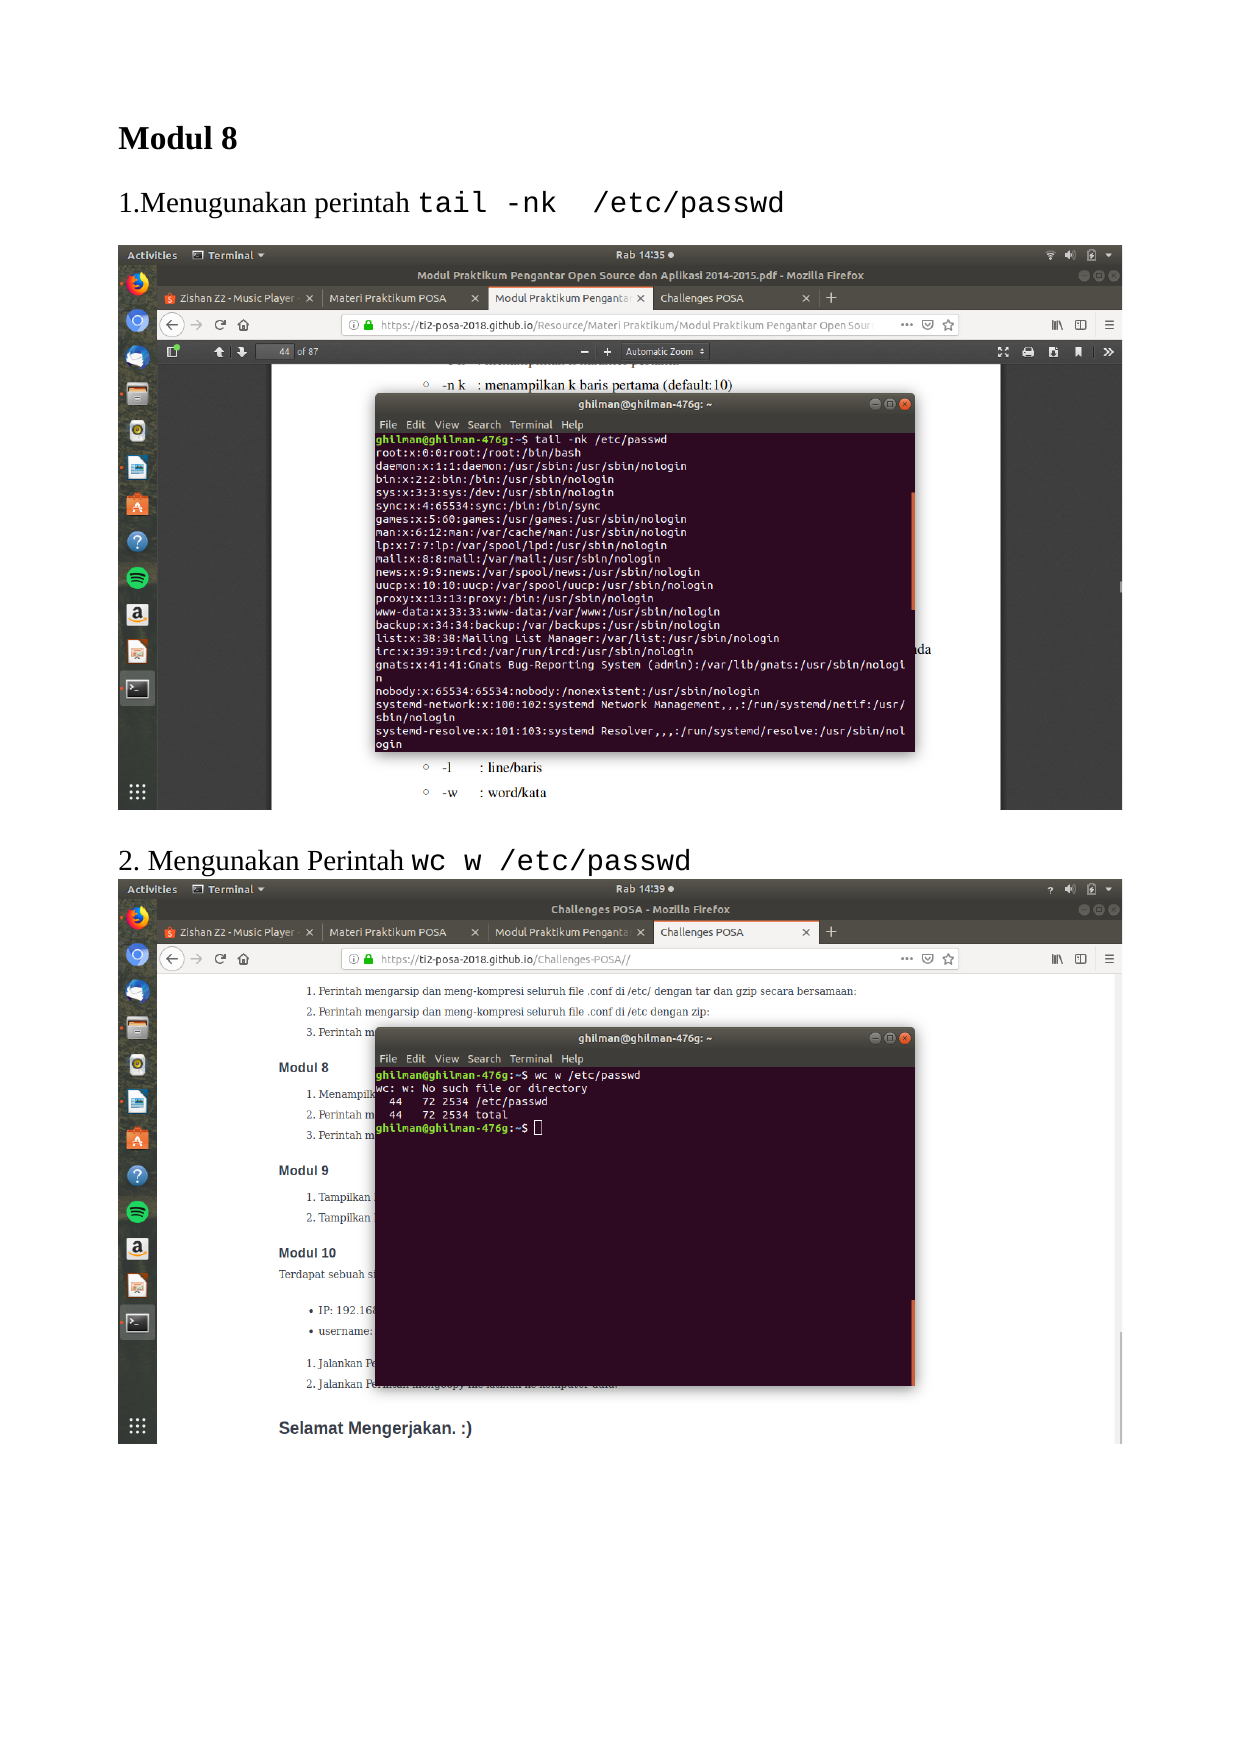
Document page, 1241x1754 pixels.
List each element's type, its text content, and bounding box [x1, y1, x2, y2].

picture [118, 245, 1123, 810]
picture [118, 879, 1123, 1444]
text 2. Mengunakan Perintah wc w /etc/passwd [118, 843, 1122, 879]
text Modul 8 [118, 118, 1122, 156]
text 1.Menugunakan perintah tail -nk /etc/passwd [118, 185, 1122, 221]
